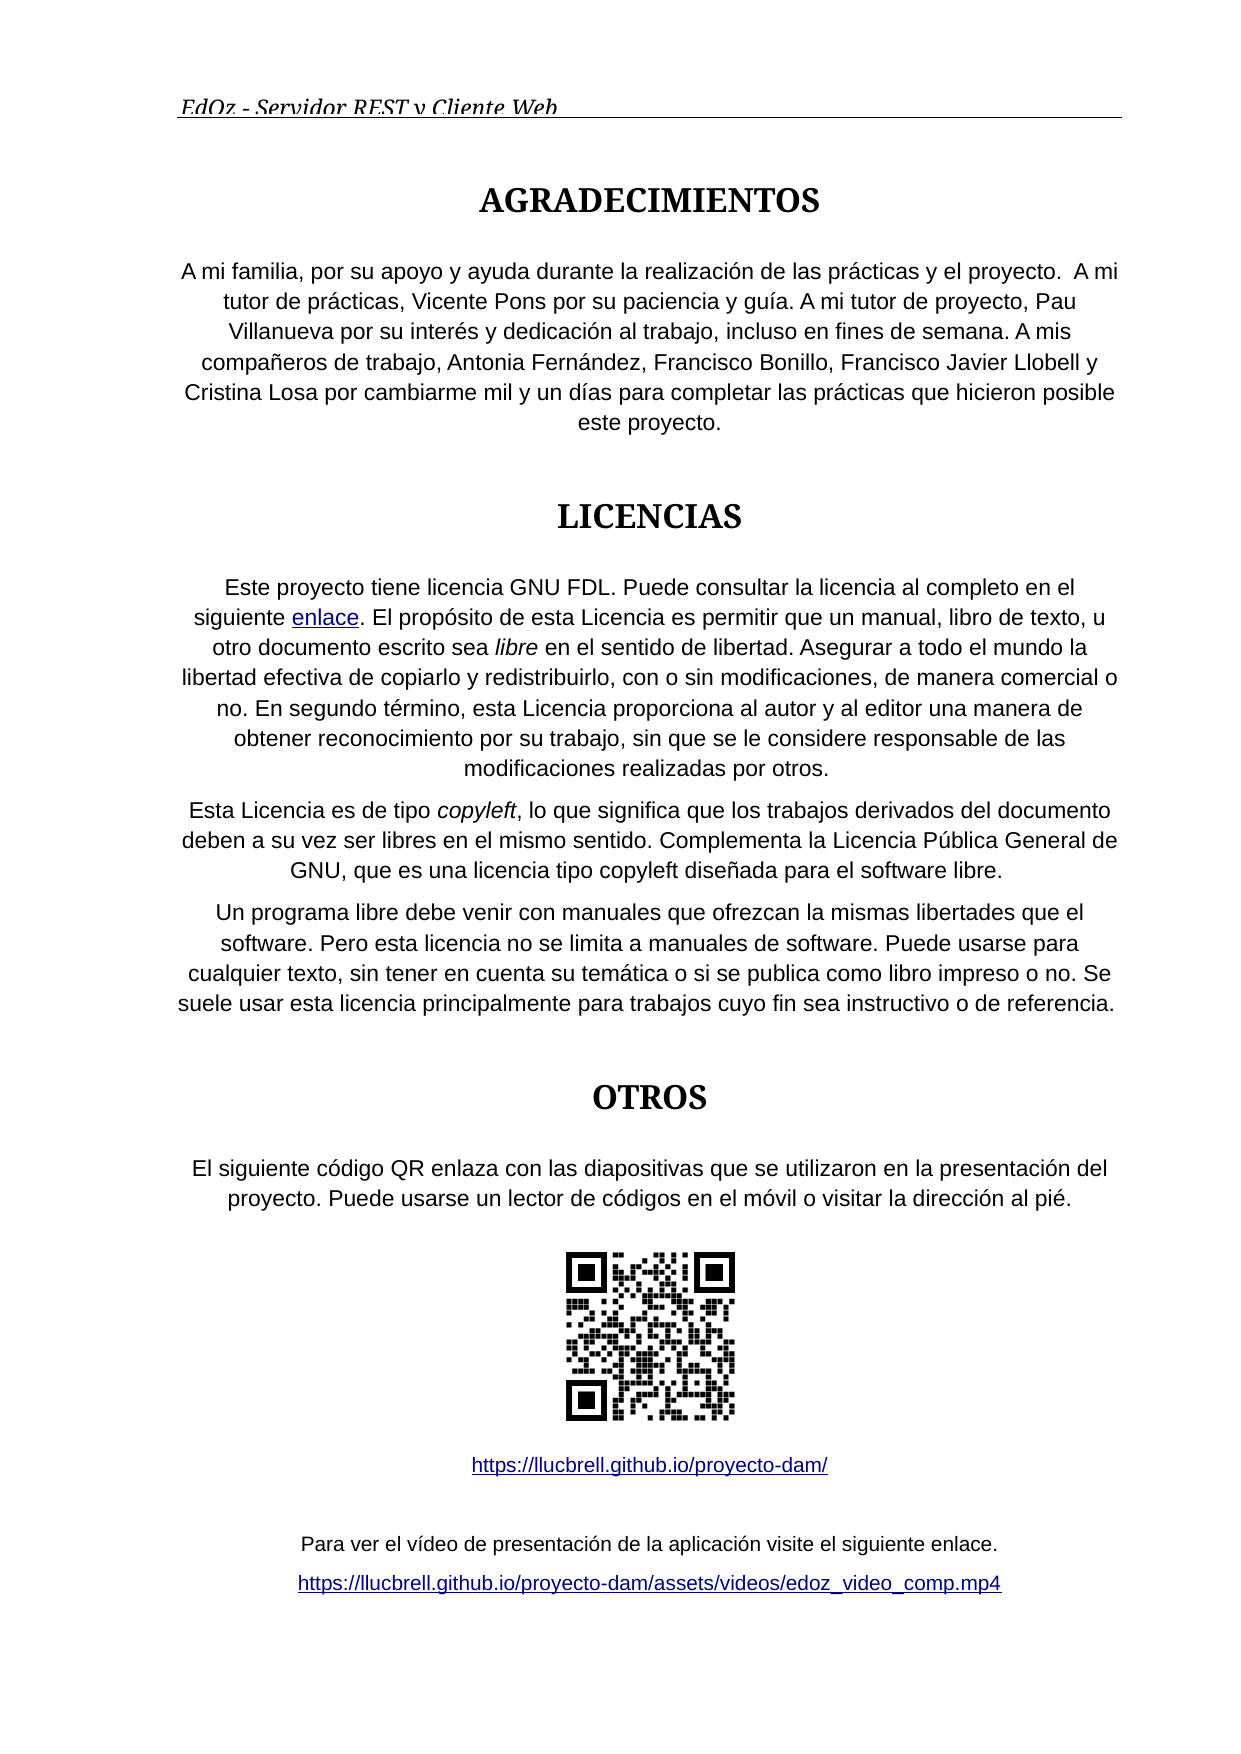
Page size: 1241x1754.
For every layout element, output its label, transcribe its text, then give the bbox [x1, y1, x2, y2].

text Esta Licencia es de tipo copyleft, lo que significa que los trabajos derivados del documento deben a su vez ser libres en el mismo sentido. Complementa la Licencia Pública General de GNU, que es una licencia tipo copyleft diseñada para el software libre. [177, 797, 1122, 884]
text https://llucbrell.github.io/proyecto-dam/ [177, 1453, 1122, 1477]
text Un programa libre debe venir con manuales que ofrezcan la mismas libertades que el software. Pero esta licencia no se limita a manuales de software. Puede usarse para cualquier texto, sin tener en cuenta su temática o si se publica como libro impreso o no. Se suele usar esta licencia principalmente para trabajos cuyo fin sea instructivo o de referencia. [177, 899, 1122, 1016]
text Otros [177, 1074, 1122, 1119]
text licencias [177, 493, 1122, 538]
text A mi familia, por su apoyo y ayuda durante la realización de las prácticas y el proyecto. A mi tutor de prácticas, Vicente Pons por su paciencia y guía. A mi tutor de proyecto, Pau Villanueva por su interés y dedicación al trabajo, incluso en fines de semana. A mis compañeros de trabajo, Antonia Fernández, Francisco Bonillo, Francisco Javier Llobell y Cristina Losa por cambiarme mil y un días para completar las prácticas que hicieron posible este proyecto. [177, 258, 1122, 435]
picture [541, 1227, 758, 1445]
text https://llucbrell.github.io/proyecto-dam/assets/videos/edoz_video_comp.mp4 [177, 1571, 1122, 1595]
text Para ver el vídeo de presentación de la aplicación visite el siguiente enlace. [177, 1532, 1122, 1556]
text El siguiente código QR enlaza con las diapositivas que se utilizaron en la presentación del proyecto. Puede usarse un lector de códigos en el móvil o visitar la dirección al pié. [177, 1155, 1122, 1211]
text AGRADECIMIENTOS [177, 177, 1122, 222]
text Este proyecto tiene licencia GNU FDL. Puede consultar la licencia al completo en el siguiente enlace. El propósito de esta Licencia es permitir que un manual, libro de texto, u otro documento escrito sea libre en el sentido de libertad. Asegurar a todo el mundo la libertad efectiva de copiarlo y redistribuirlo, con o sin modificaciones, de manera comercial o no. En segundo término, esta Licencia proporciona al autor y al editor una manera de obtener reconocimiento por su trabajo, sin que se le considere responsable de las modificaciones realizadas por otros. [177, 574, 1122, 781]
